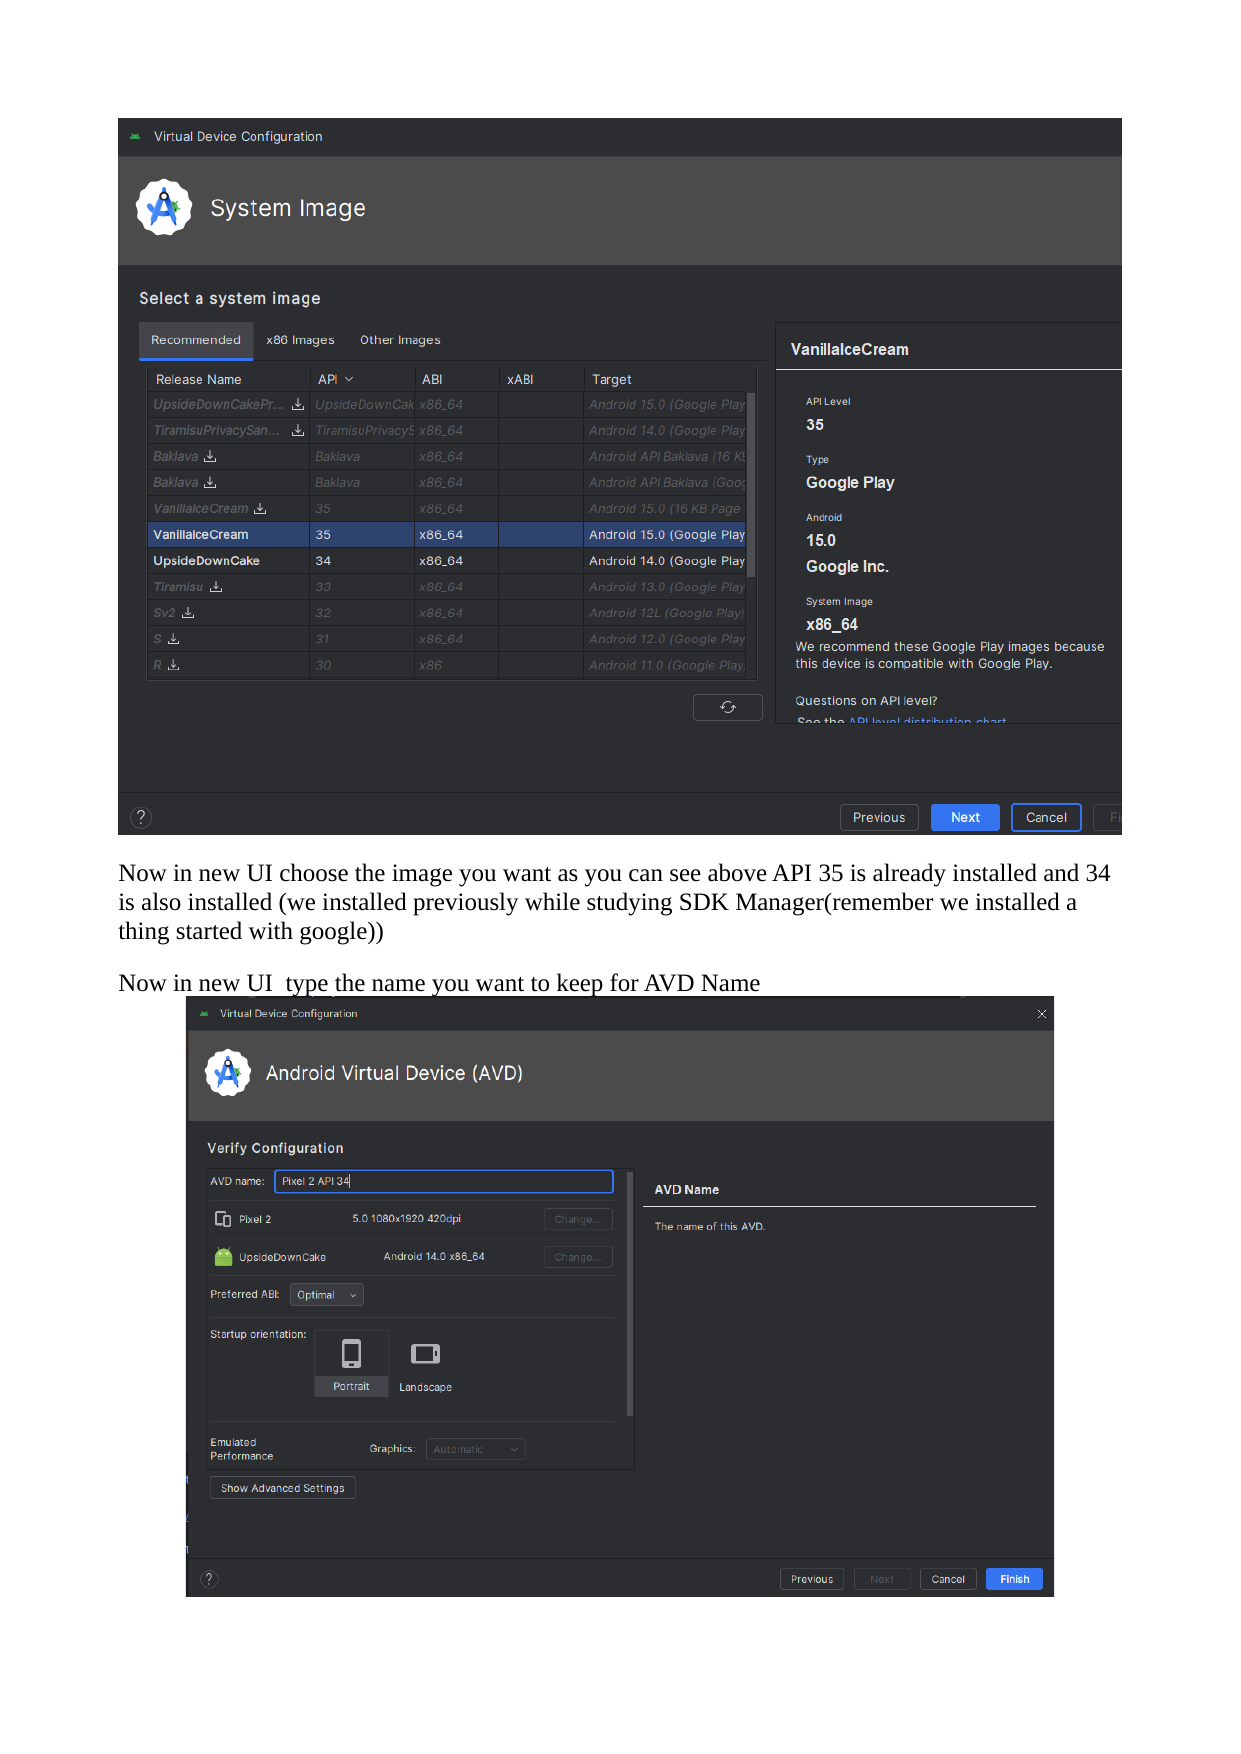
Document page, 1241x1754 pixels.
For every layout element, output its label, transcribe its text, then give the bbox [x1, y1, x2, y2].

picture [118, 118, 1122, 835]
picture [185, 996, 1055, 1597]
text Now in new UI type the name you want to keep for AVD Name [118, 968, 1122, 997]
text Now in new UI choose the image you want as you can see above API 35 is already installed and 34 is also installed (we installed previously while studying SDK Manager(remember we installed a thing started with google)) [118, 858, 1122, 944]
